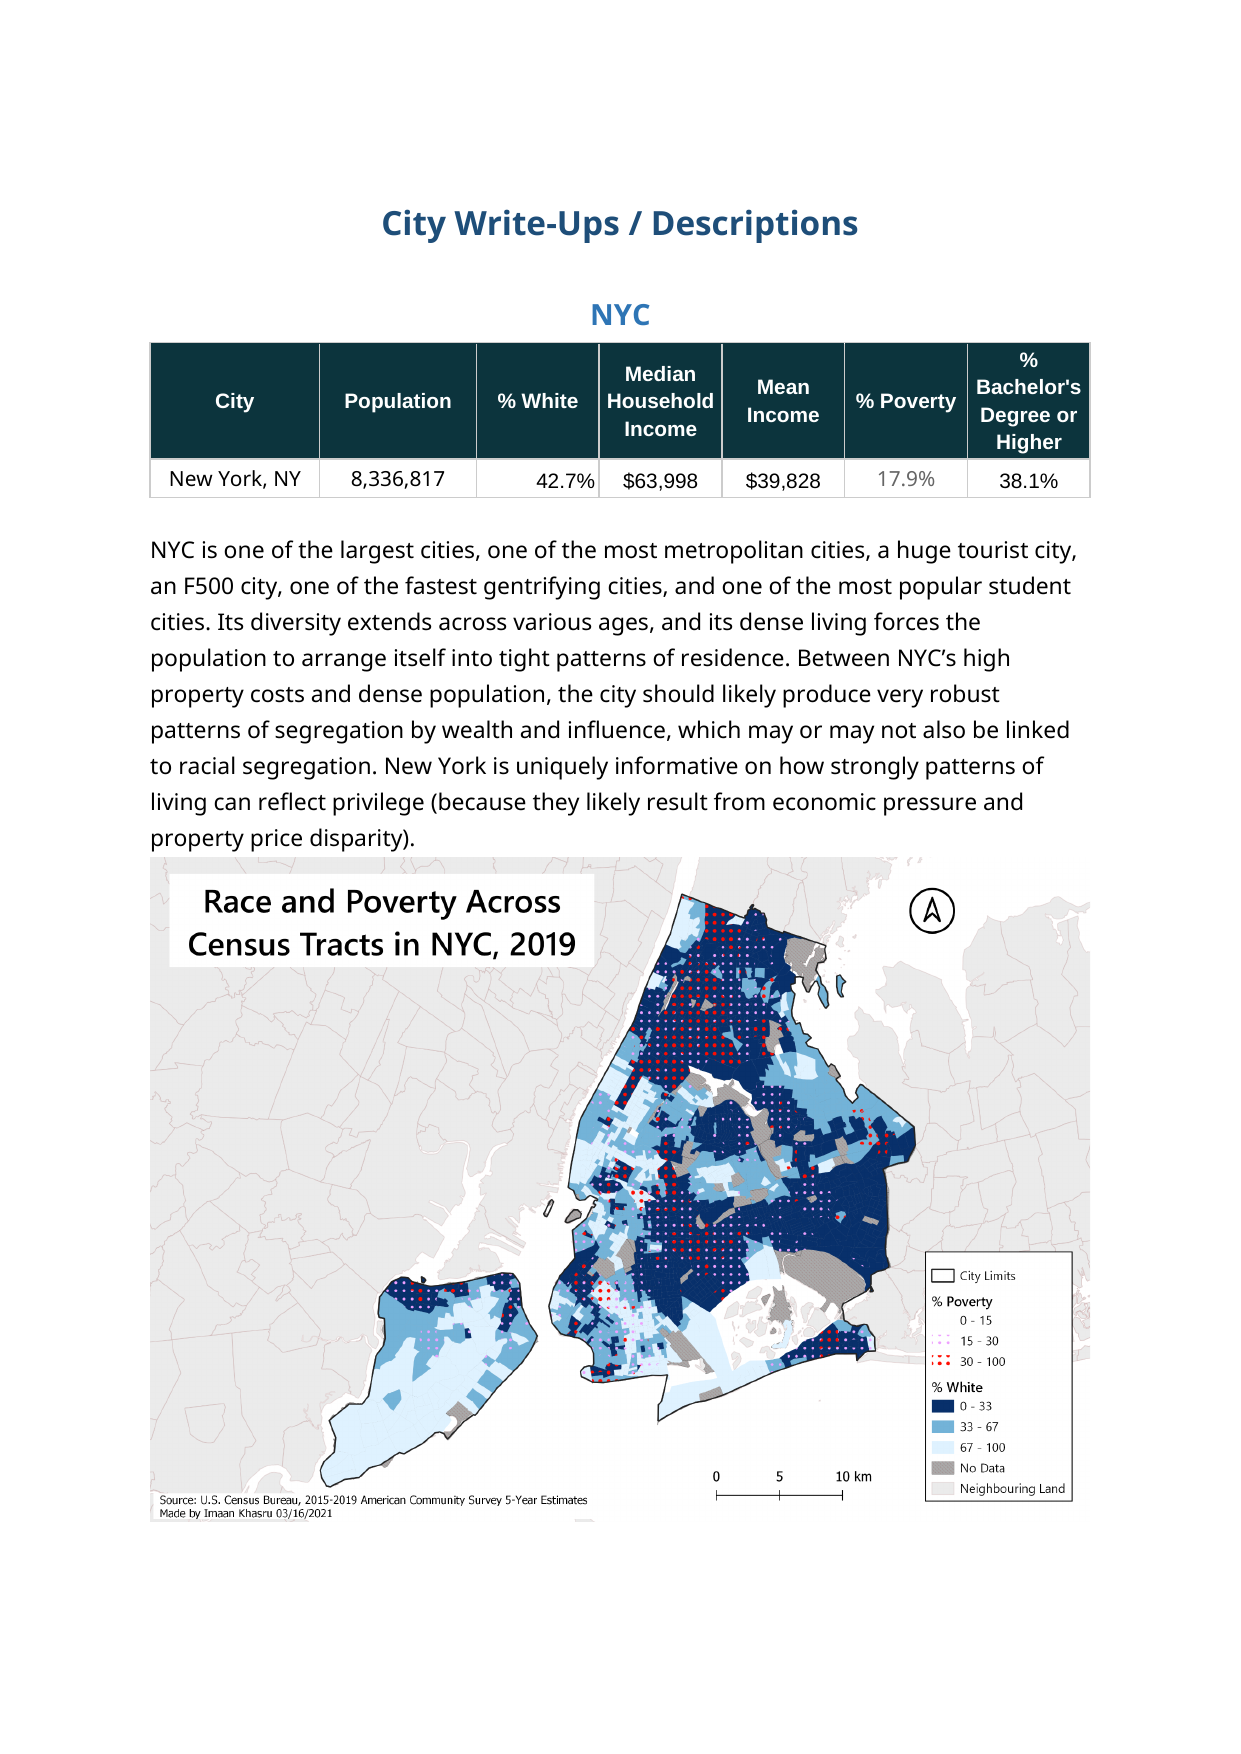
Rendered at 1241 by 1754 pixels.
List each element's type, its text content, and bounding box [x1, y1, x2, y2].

table_header Median Household Income [600, 343, 722, 458]
subtitle NYC [150, 294, 1090, 333]
text NYC is one of the largest cities, one of the most metropolitan cities, a huge tourist city, an F500 city, one of the fastest gentrifying cities, and one of the most popular student cities. Its diversity extends across various ages, and its dense living forces the population to arrange itself into tight patterns of residence. Between NYC’s high property costs and dense population, the city should likely produce very robust patterns of segregation by wealth and influence, which may or may not also be linked to racial segregation. New York is uniquely informative on how strongly patterns of living can reflect privilege (because they likely result from economic pressure and property price disparity). [150, 534, 1090, 853]
picture [150, 857, 1091, 1522]
table_header Population [320, 343, 476, 458]
table_cell $39,828 [723, 460, 844, 497]
table_header City [151, 343, 319, 458]
table_cell 8,336,817 [320, 460, 476, 497]
table_cell 17.9% [845, 460, 967, 497]
table_cell 42.7% [477, 460, 598, 497]
table_cell $63,998 [600, 460, 721, 497]
table_header % Bachelor's Degree or Higher [968, 343, 1089, 458]
table_cell New York, NY [151, 460, 319, 497]
table_header % Poverty [845, 343, 967, 458]
table_cell 38.1% [968, 460, 1089, 497]
subtitle City Write-Ups / Descriptions [150, 200, 1090, 245]
table_header % White [477, 343, 599, 458]
table_header Mean Income [723, 343, 844, 458]
